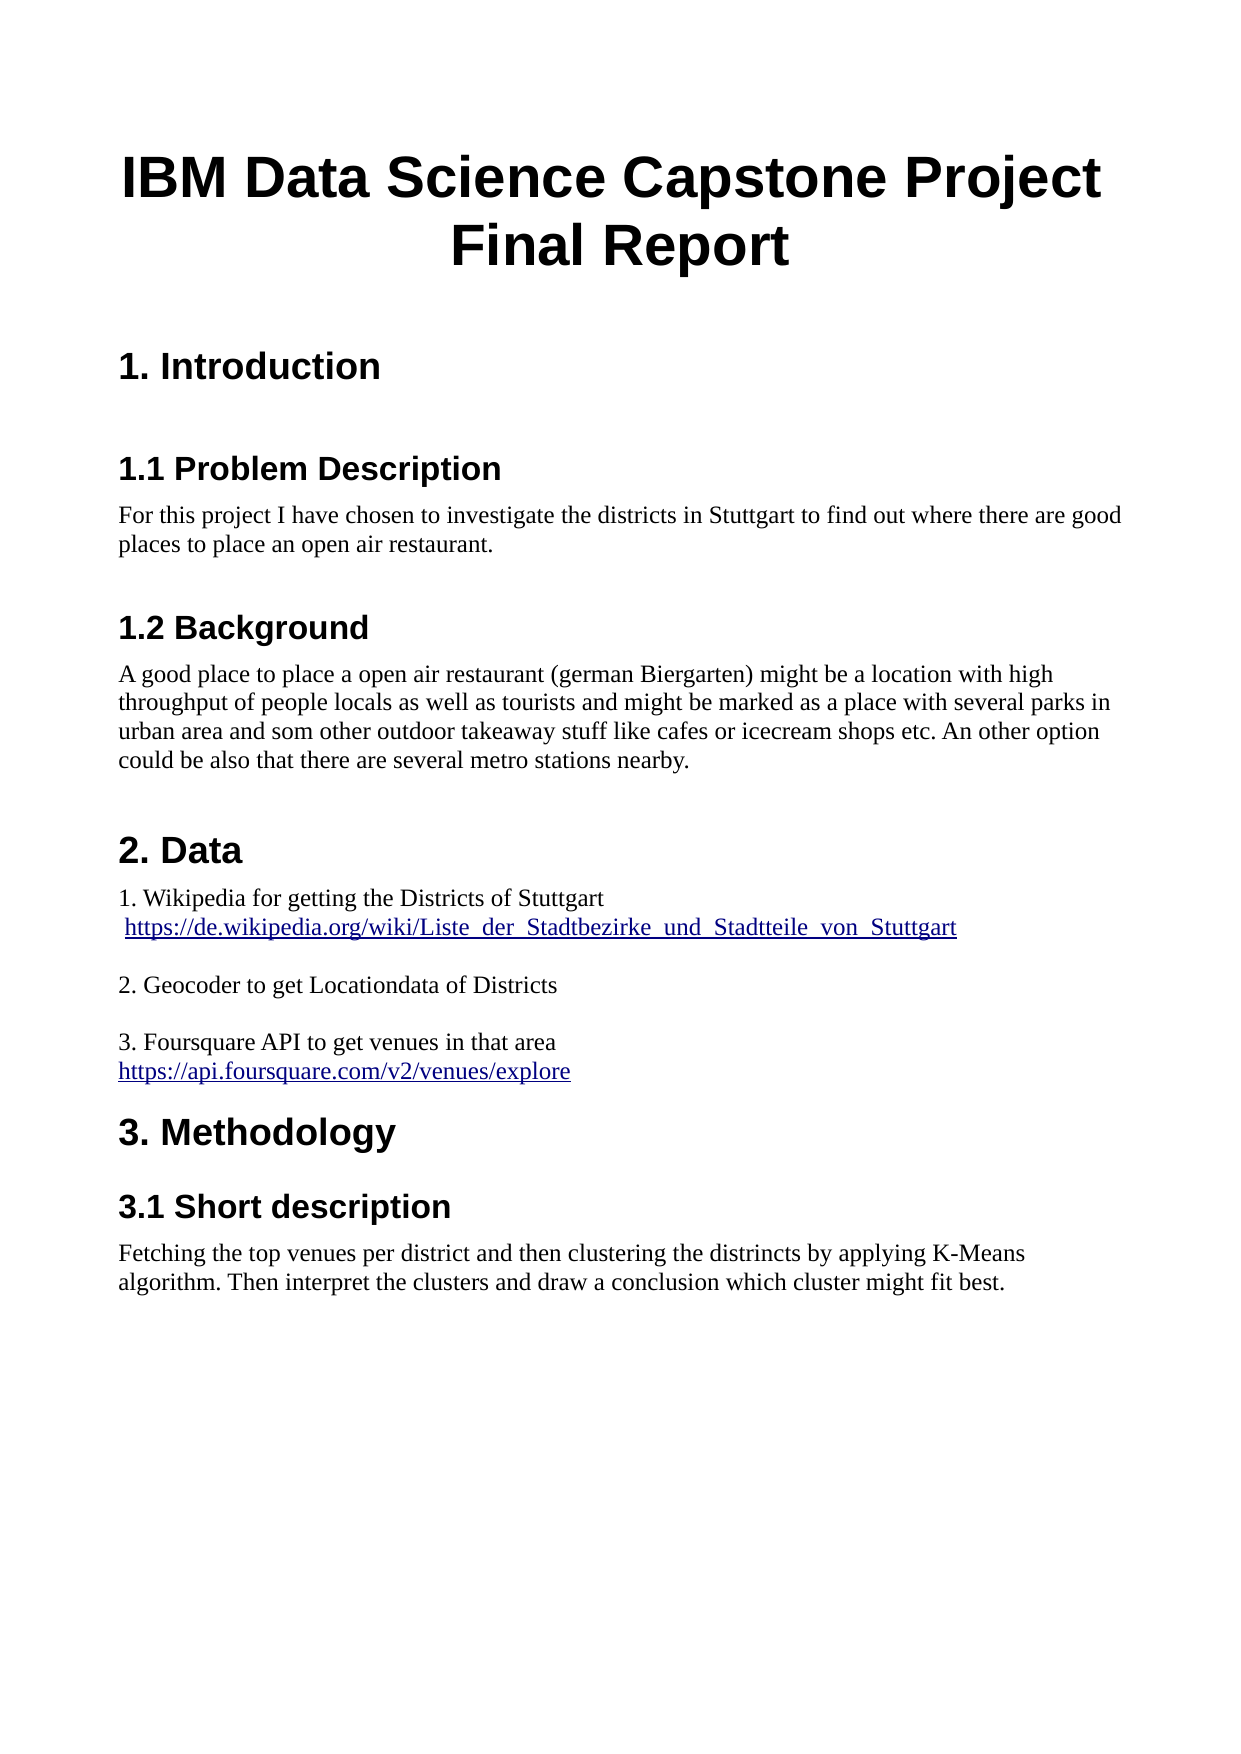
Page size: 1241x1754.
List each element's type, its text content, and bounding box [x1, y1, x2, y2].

subtitle 1.1 Problem Description [118, 449, 1122, 488]
title IBM Data Science Capstone Project Final Report [118, 143, 1122, 277]
subtitle 1. Introduction [118, 343, 1122, 387]
subtitle 2. Data [118, 827, 1122, 871]
text For this project I have chosen to investigate the districts in Stuttgart to find out where there are good places to place an open air restaurant. [118, 500, 1122, 558]
text A good place to place a open air restaurant (german Biergarten) might be a location with high throughput of people locals as well as tourists and might be marked as a place with several parks in urban area and som other outdoor takeaway stuff like cafes or icecream shops etc. An other option could be also that there are several metro stations nearby. [118, 659, 1122, 774]
text 3. Foursquare API to get venues in that area [118, 1027, 1122, 1056]
subtitle 1.2 Background [118, 607, 1122, 646]
text Fetching the top venues per district and then clustering the distrincts by applying K-Means algorithm. Then interpret the clusters and draw a conclusion which cluster might fit best. [118, 1238, 1122, 1295]
subtitle 3. Methodology [118, 1110, 1122, 1153]
text 2. Geocoder to get Locationdata of Districts [118, 970, 1122, 998]
text 1. Wikipedia for getting the Districts of Stuttgart https://de.wikipedia.org/wiki/Liste_der_Stadtbezirke_und_Stadtteile_von_Stuttgart [118, 883, 1122, 941]
subtitle 3.1 Short description [118, 1187, 1122, 1225]
text https://api.foursquare.com/v2/venues/explore [118, 1056, 1122, 1085]
